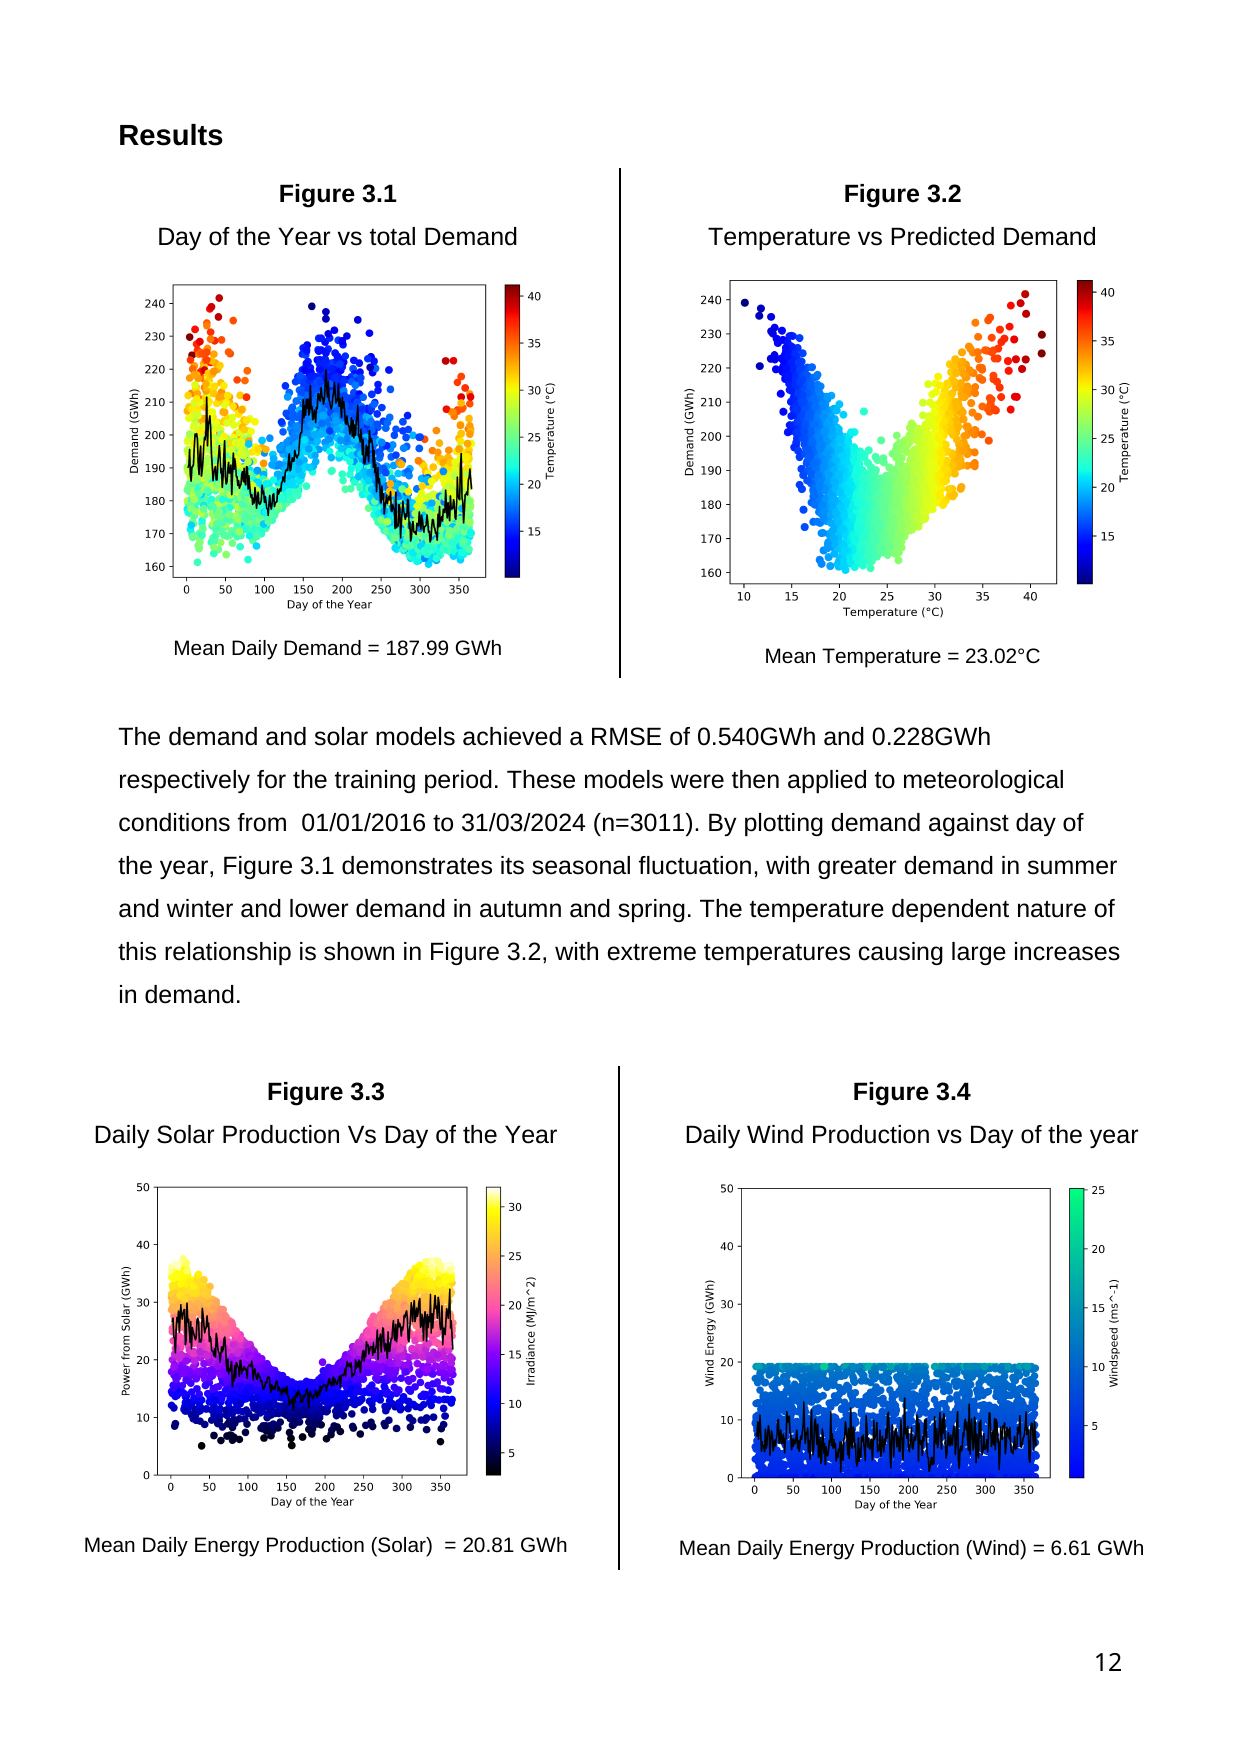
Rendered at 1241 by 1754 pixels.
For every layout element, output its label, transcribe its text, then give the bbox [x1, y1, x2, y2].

table_header Figure 3.1 Day of the Year vs total Demand [55, 168, 619, 261]
table_header Figure 3.2 Temperature vs Predicted Demand [621, 168, 1185, 261]
table_cell Mean Daily Demand = 187.99 GWh [55, 261, 619, 678]
table_header Figure 3.3 Daily Solar Production Vs Day of the Year [33, 1066, 618, 1159]
table_header Figure 3.4 Daily Wind Production vs Day of the year [620, 1066, 1205, 1159]
text The demand and solar models achieved a RMSE of 0.540GWh and 0.228GWh respectively for the training period. These models were then applied to meteorological conditions from 01/01/2016 to 31/03/2024 (n=3011). By plotting demand against day of the year, Figure 3.1 demonstrates its seasonal fluctuation, with greater demand in summer and winter and lower demand in autumn and spring. The temperature dependent nature of this relationship is shown in Figure 3.2, with extreme temperatures causing large increases in demand. [118, 721, 1122, 1009]
picture [664, 271, 1141, 627]
picture [110, 271, 565, 619]
picture [679, 1169, 1144, 1519]
picture [95, 1169, 557, 1516]
subtitle Results [118, 118, 1122, 152]
table_cell Mean Temperature = 23.02°C [621, 261, 1185, 678]
table_cell Mean Daily Energy Production (Solar) = 20.81 GWh [33, 1159, 618, 1570]
table_cell Mean Daily Energy Production (Wind) = 6.61 GWh [620, 1159, 1205, 1570]
